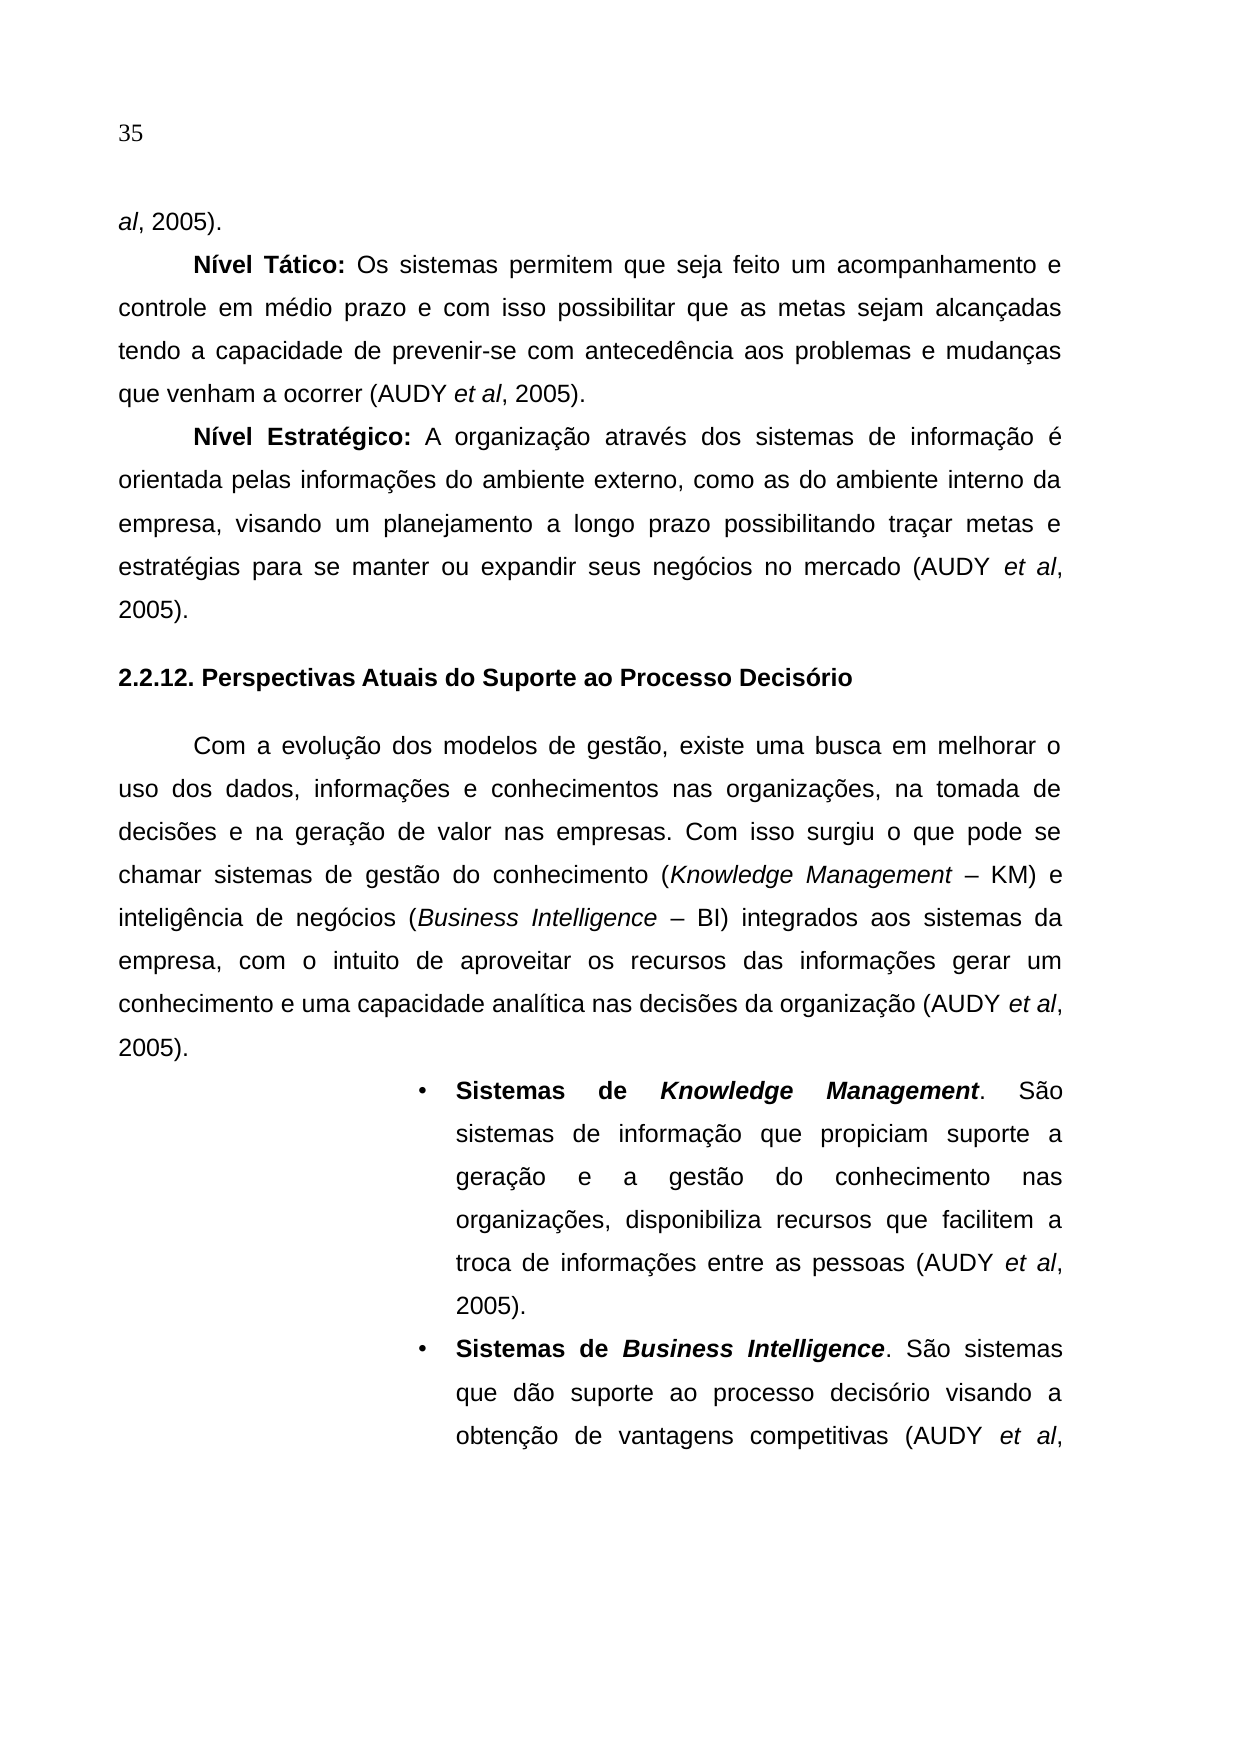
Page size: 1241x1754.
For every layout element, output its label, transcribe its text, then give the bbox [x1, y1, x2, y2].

list Sistemas de Business Intelligence. São sistemas que dão suporte ao processo decisório visando a obtenção de vantagens competitivas (AUDY et al, [418, 1334, 1063, 1449]
subtitle 2.2.12. Perspectivas Atuais do Suporte ao Processo Decisório [118, 663, 1063, 691]
text Nível Estratégico: A organização através dos sistemas de informação é orientada pelas informações do ambiente externo, como as do ambiente interno da empresa, visando um planejamento a longo prazo possibilitando traçar metas e estratégias para se manter ou expandir seus negócios no mercado (AUDY et al, 2005). [118, 422, 1063, 623]
text al, 2005). [118, 207, 1063, 235]
list Sistemas de Knowledge Management. São sistemas de informação que propiciam suporte a geração e a gestão do conhecimento nas organizações, disponibiliza recursos que facilitem a troca de informações entre as pessoas (AUDY et al, 2005). [418, 1076, 1063, 1320]
text Nível Tático: Os sistemas permitem que seja feito um acompanhamento e controle em médio prazo e com isso possibilitar que as metas sejam alcançadas tendo a capacidade de prevenir-se com antecedência aos problemas e mudanças que venham a ocorrer (AUDY et al, 2005). [118, 250, 1063, 408]
text Com a evolução dos modelos de gestão, existe uma busca em melhorar o uso dos dados, informações e conhecimentos nas organizações, na tomada de decisões e na geração de valor nas empresas. Com isso surgiu o que pode se chamar sistemas de gestão do conhecimento (Knowledge Management – KM) e inteligência de negócios (Business Intelligence – BI) integrados aos sistemas da empresa, com o intuito de aproveitar os recursos das informações gerar um conhecimento e uma capacidade analítica nas decisões da organização (AUDY et al, 2005). [118, 731, 1063, 1061]
